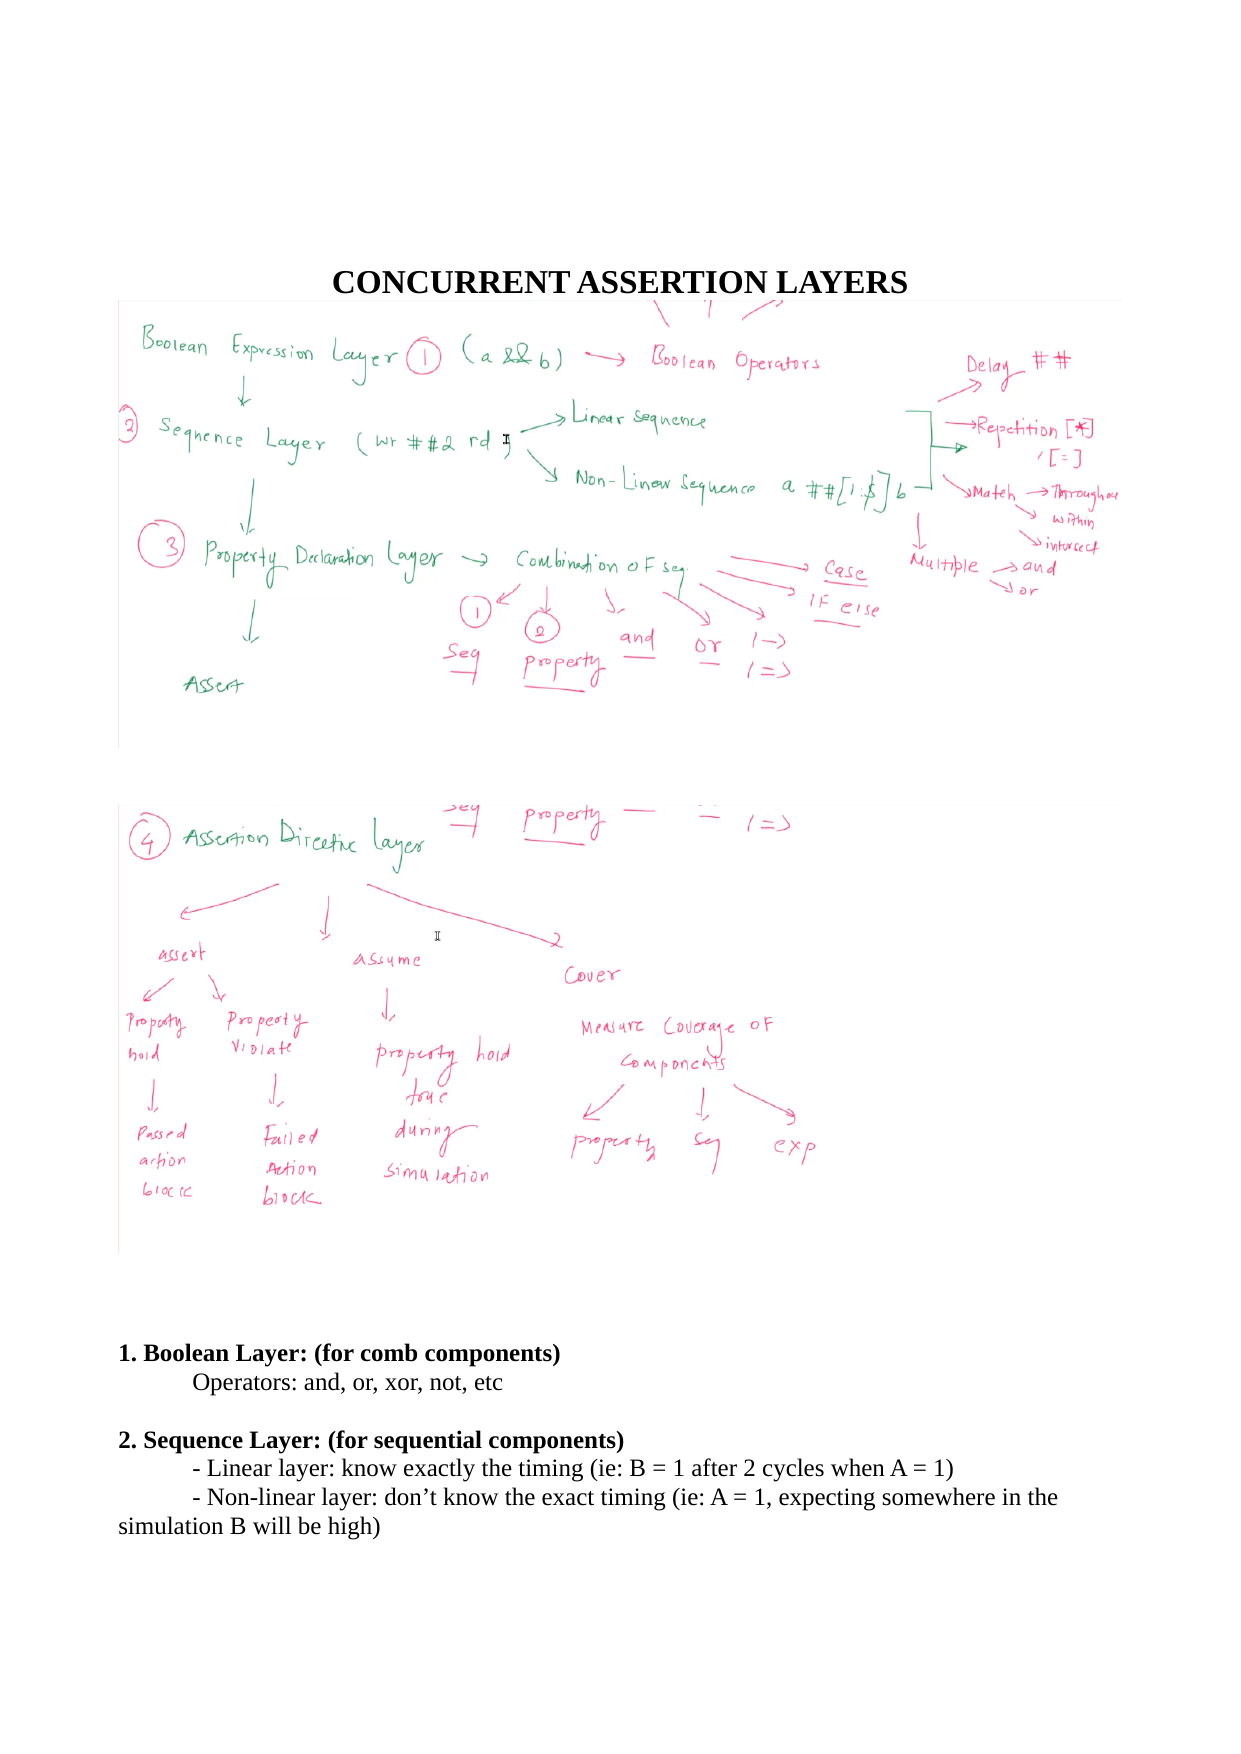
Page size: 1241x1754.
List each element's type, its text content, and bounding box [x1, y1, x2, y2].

picture [118, 805, 1123, 1253]
text 2. Sequence Layer: (for sequential components) [118, 1425, 1122, 1453]
text - Linear layer: know exactly the timing (ie: B = 1 after 2 cycles when A = 1) [118, 1453, 1122, 1482]
text 1. Boolean Layer: (for comb components) [118, 1338, 1122, 1367]
text - Non-linear layer: don’t know the exact timing (ie: A = 1, expecting somewhere in the simulation B will be high) [118, 1482, 1122, 1540]
text Operators: and, or, xor, not, etc [118, 1367, 1122, 1396]
text CONCURRENT ASSERTION LAYERS [118, 262, 1122, 300]
picture [118, 300, 1123, 748]
